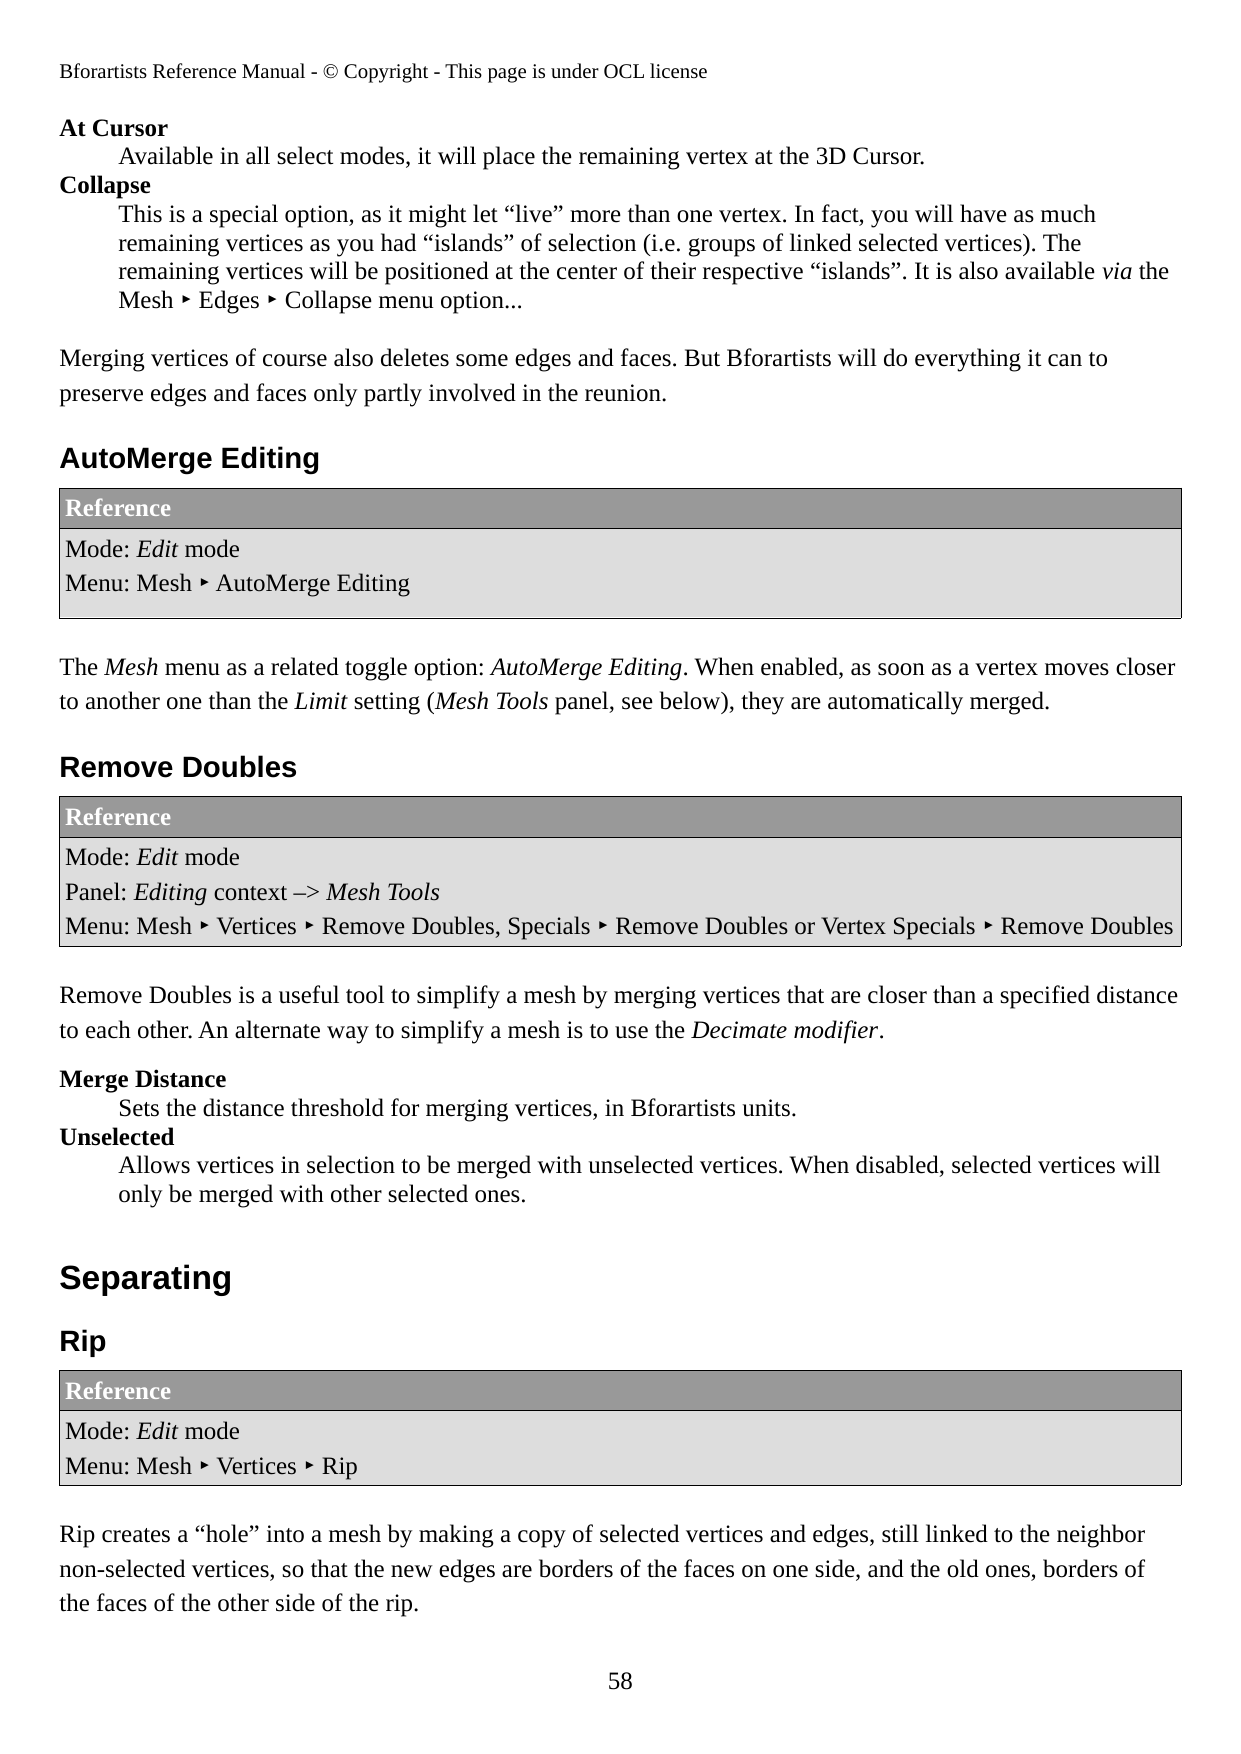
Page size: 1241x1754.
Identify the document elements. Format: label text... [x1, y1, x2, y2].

list Available in all select modes, it will place the remaining vertex at the 3D Cursor. [118, 141, 1181, 170]
table_header Reference [60, 1371, 1181, 1410]
subtitle Collapse [59, 170, 1181, 199]
list Sets the distance threshold for merging vertices, in Bforartists units. [118, 1093, 1181, 1122]
text Rip creates a “hole” into a mesh by making a copy of selected vertices and edges, still linked to the neighbor non-selected vertices, so that the new edges are borders of the faces on one side, and the old ones, borders of the faces of the other side of the rip. [59, 1519, 1181, 1617]
text Remove Doubles is a useful tool to simplify a mesh by merging vertices that are closer than a specified distance to each other. An alternate way to simplify a mesh is to use the Decimate modifier. [59, 981, 1181, 1044]
table_cell Mode: Edit mode Panel: Editing context –> Mesh Tools Menu: Mesh ‣ Vertices ‣ Remove Doubles, Specials ‣ Remove Doubles or Vertex Specials ‣ Remove Doubles [60, 838, 1181, 946]
subtitle Separating [59, 1258, 1181, 1297]
table_header Reference [60, 489, 1181, 528]
list This is a special option, as it might let “live” more than one vertex. In fact, you will have as much remaining vertices as you had “islands” of selection (i.e. groups of linked selected vertices). The remaining vertices will be positioned at the center of their respective “islands”. It is also available via the Mesh ‣ Edges ‣ Collapse menu option... [118, 199, 1181, 314]
table_cell Mode: Edit mode Menu: Mesh ‣ Vertices ‣ Rip [60, 1411, 1181, 1485]
subtitle Remove Doubles [59, 750, 1181, 784]
table_cell Mode: Edit mode Menu: Mesh ‣ AutoMerge Editing [60, 529, 1181, 617]
list Allows vertices in selection to be merged with unselected vertices. When disabled, selected vertices will only be merged with other selected ones. [118, 1150, 1181, 1208]
table_header Reference [60, 797, 1181, 837]
text Merging vertices of course also deletes some edges and faces. But Bforartists will do everything it can to preserve edges and faces only partly involved in the reunion. [59, 343, 1181, 407]
text The Mesh menu as a related toggle option: AutoMerge Editing. When enabled, as soon as a vertex moves closer to another one than the Limit setting (Mesh Tools panel, see below), they are automatically merged. [59, 652, 1181, 715]
subtitle AutoMerge Editing [59, 441, 1181, 475]
subtitle At Cursor [59, 113, 1181, 141]
subtitle Rip [59, 1324, 1181, 1358]
subtitle Merge Distance [59, 1064, 1181, 1093]
subtitle Unselected [59, 1122, 1181, 1150]
